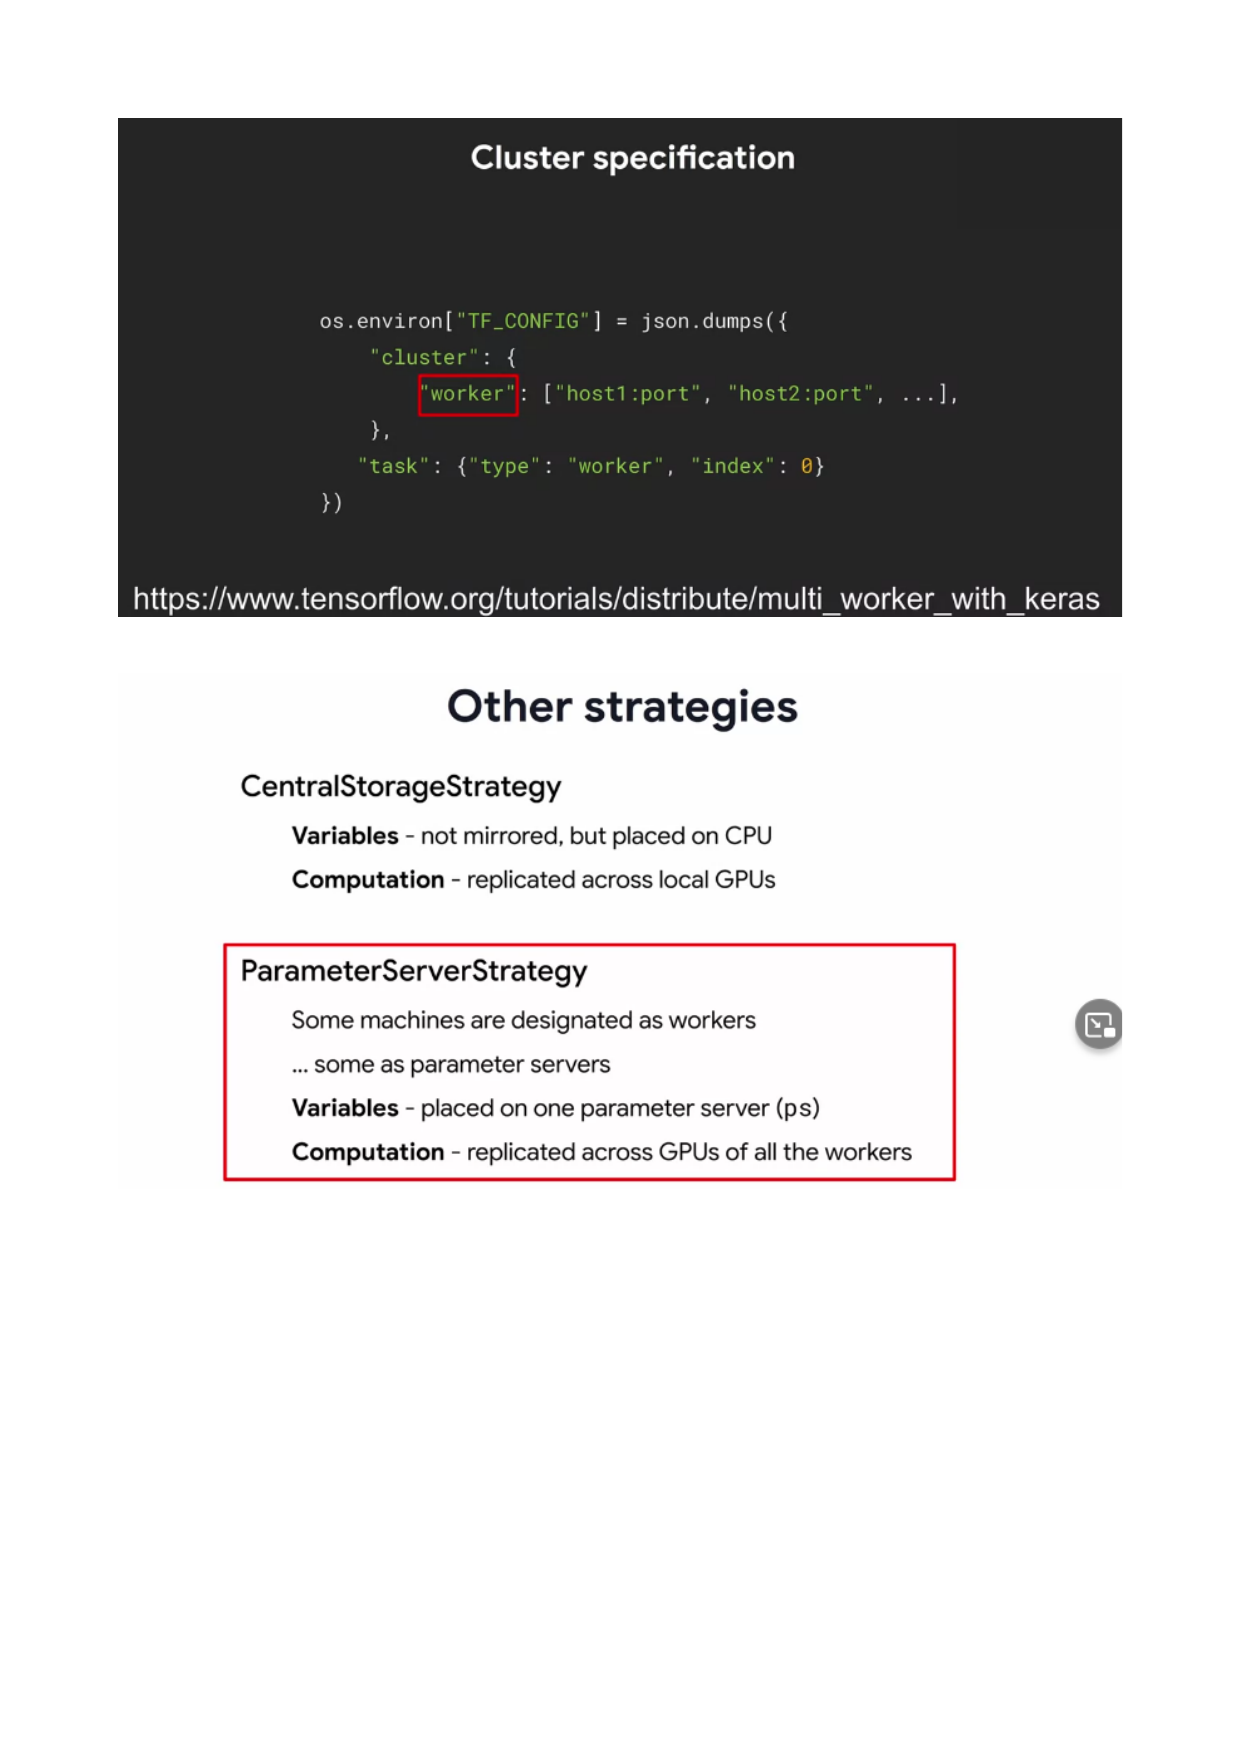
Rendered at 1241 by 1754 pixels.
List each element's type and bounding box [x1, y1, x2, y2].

picture [118, 118, 1123, 617]
picture [118, 673, 1123, 1189]
